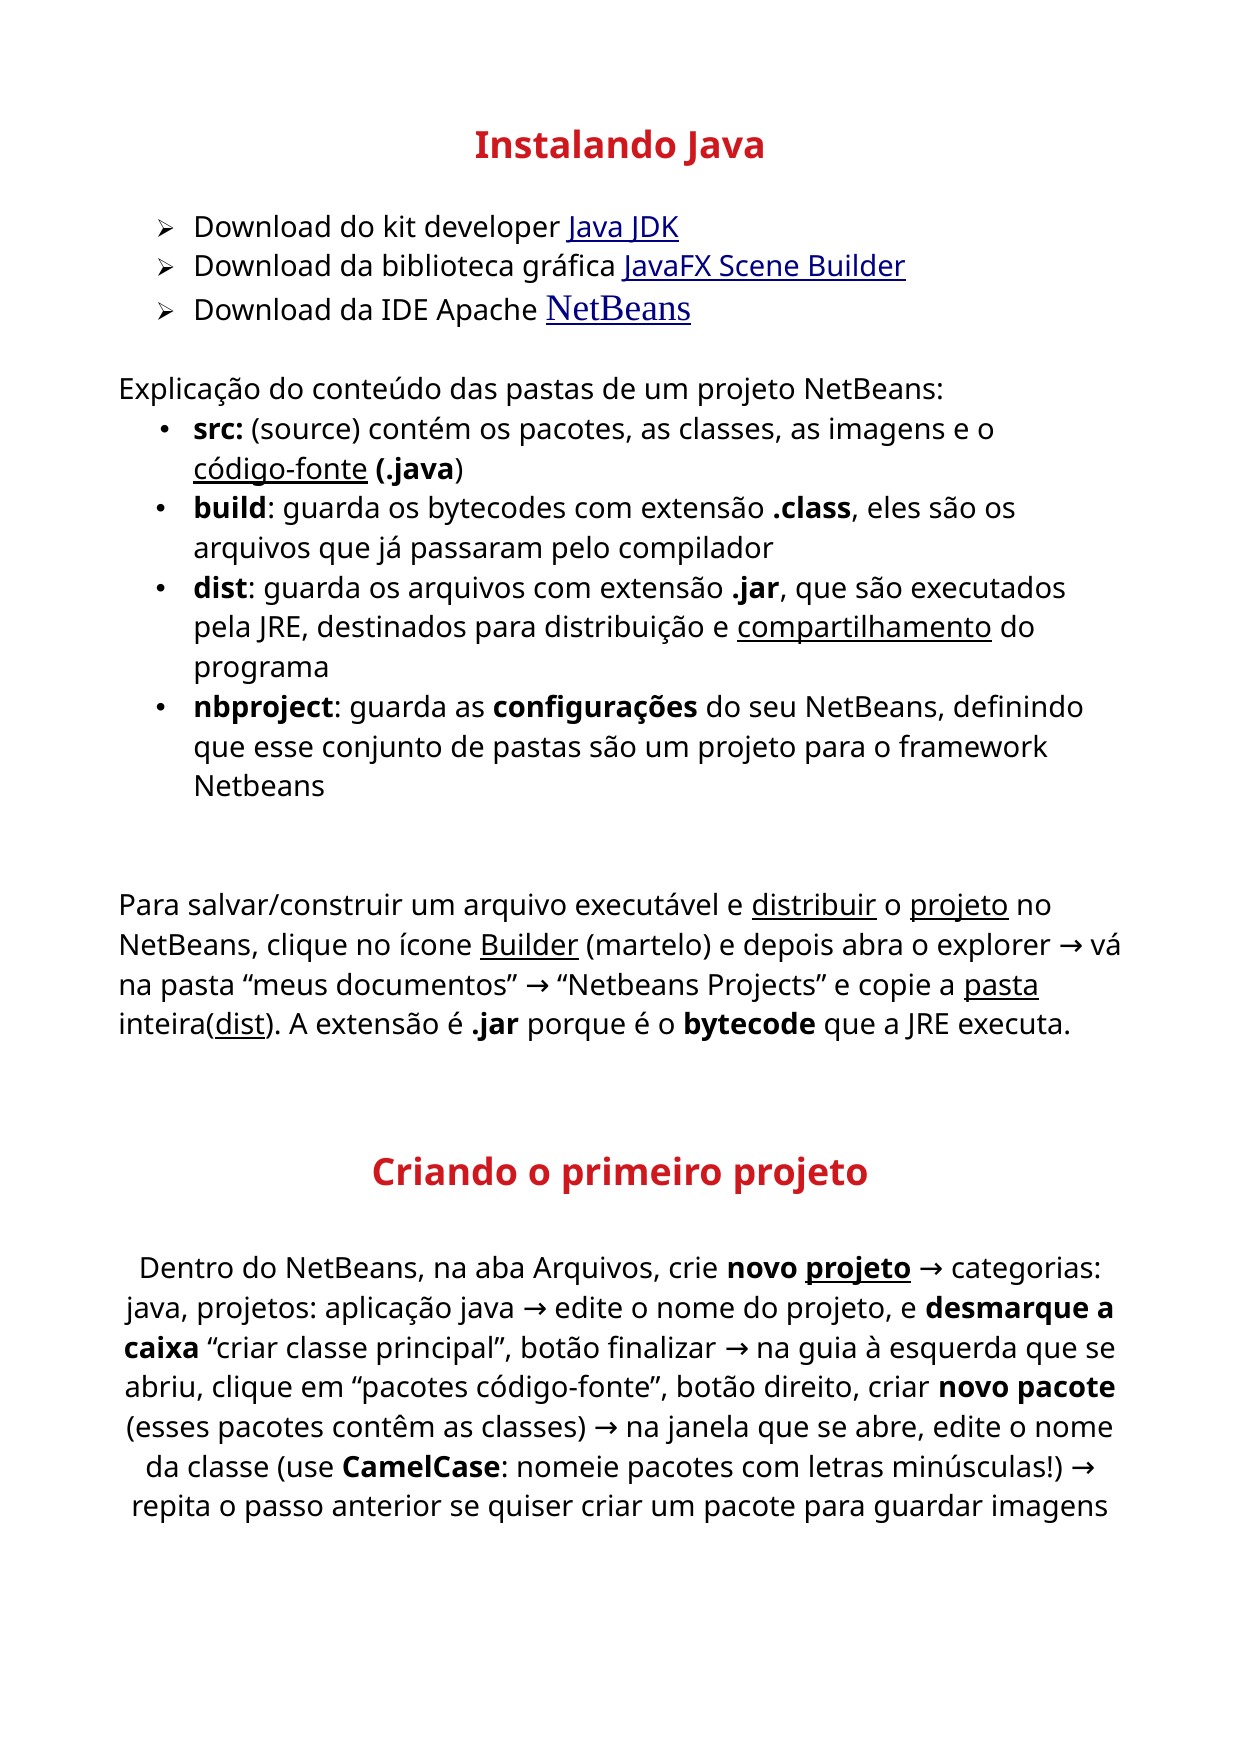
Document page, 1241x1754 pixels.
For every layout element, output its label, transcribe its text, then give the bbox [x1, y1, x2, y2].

text Instalando Java [118, 118, 1122, 169]
list dist: guarda os arquivos com extensão .jar, que são executados pela JRE, destinados para distribuição e compartilhamento do programa [156, 567, 1122, 686]
list nbproject: guarda as configurações do seu NetBeans, definindo que esse conjunto de pastas são um projeto para o framework Netbeans [156, 686, 1122, 805]
text Para salvar/construir um arquivo executável e distribuir o projeto no NetBeans, clique no ícone Builder (martelo) e depois abra o explorer → vá na pasta “meus documentos” → “Netbeans Projects” e copie a pasta inteira(dist). A extensão é .jar porque é o bytecode que a JRE executa. [118, 884, 1122, 1043]
list Download do kit developer Java JDK [156, 206, 1122, 246]
list src: (source) contém os pacotes, as classes, as imagens e o [159, 408, 1169, 448]
text Dentro do NetBeans, na aba Arquivos, crie novo projeto → categorias: java, projetos: aplicação java → edite o nome do projeto, e desmarque a caixa “criar classe principal”, botão finalizar → na guia à esquerda que se abriu, clique em “pacotes código-fonte”, botão direito, criar novo pacote (esses pacotes contêm as classes) → na janela que se abre, edite o nome da classe (use CamelCase: nomeie pacotes com letras minúsculas!) → repita o passo anterior se quiser criar um pacote para guardar imagens [118, 1247, 1122, 1525]
list Download da biblioteca gráfica JavaFX Scene Builder [156, 246, 1122, 285]
text Explicação do conteúdo das pastas de um projeto NetBeans: [118, 369, 1122, 408]
list build: guarda os bytecodes com extensão .class, eles são os arquivos que já passaram pelo compilador [156, 488, 1122, 567]
list código-fonte (.java) [156, 448, 1122, 488]
list Download da IDE Apache NetBeans [156, 285, 1122, 329]
text Criando o primeiro projeto [118, 1145, 1122, 1196]
